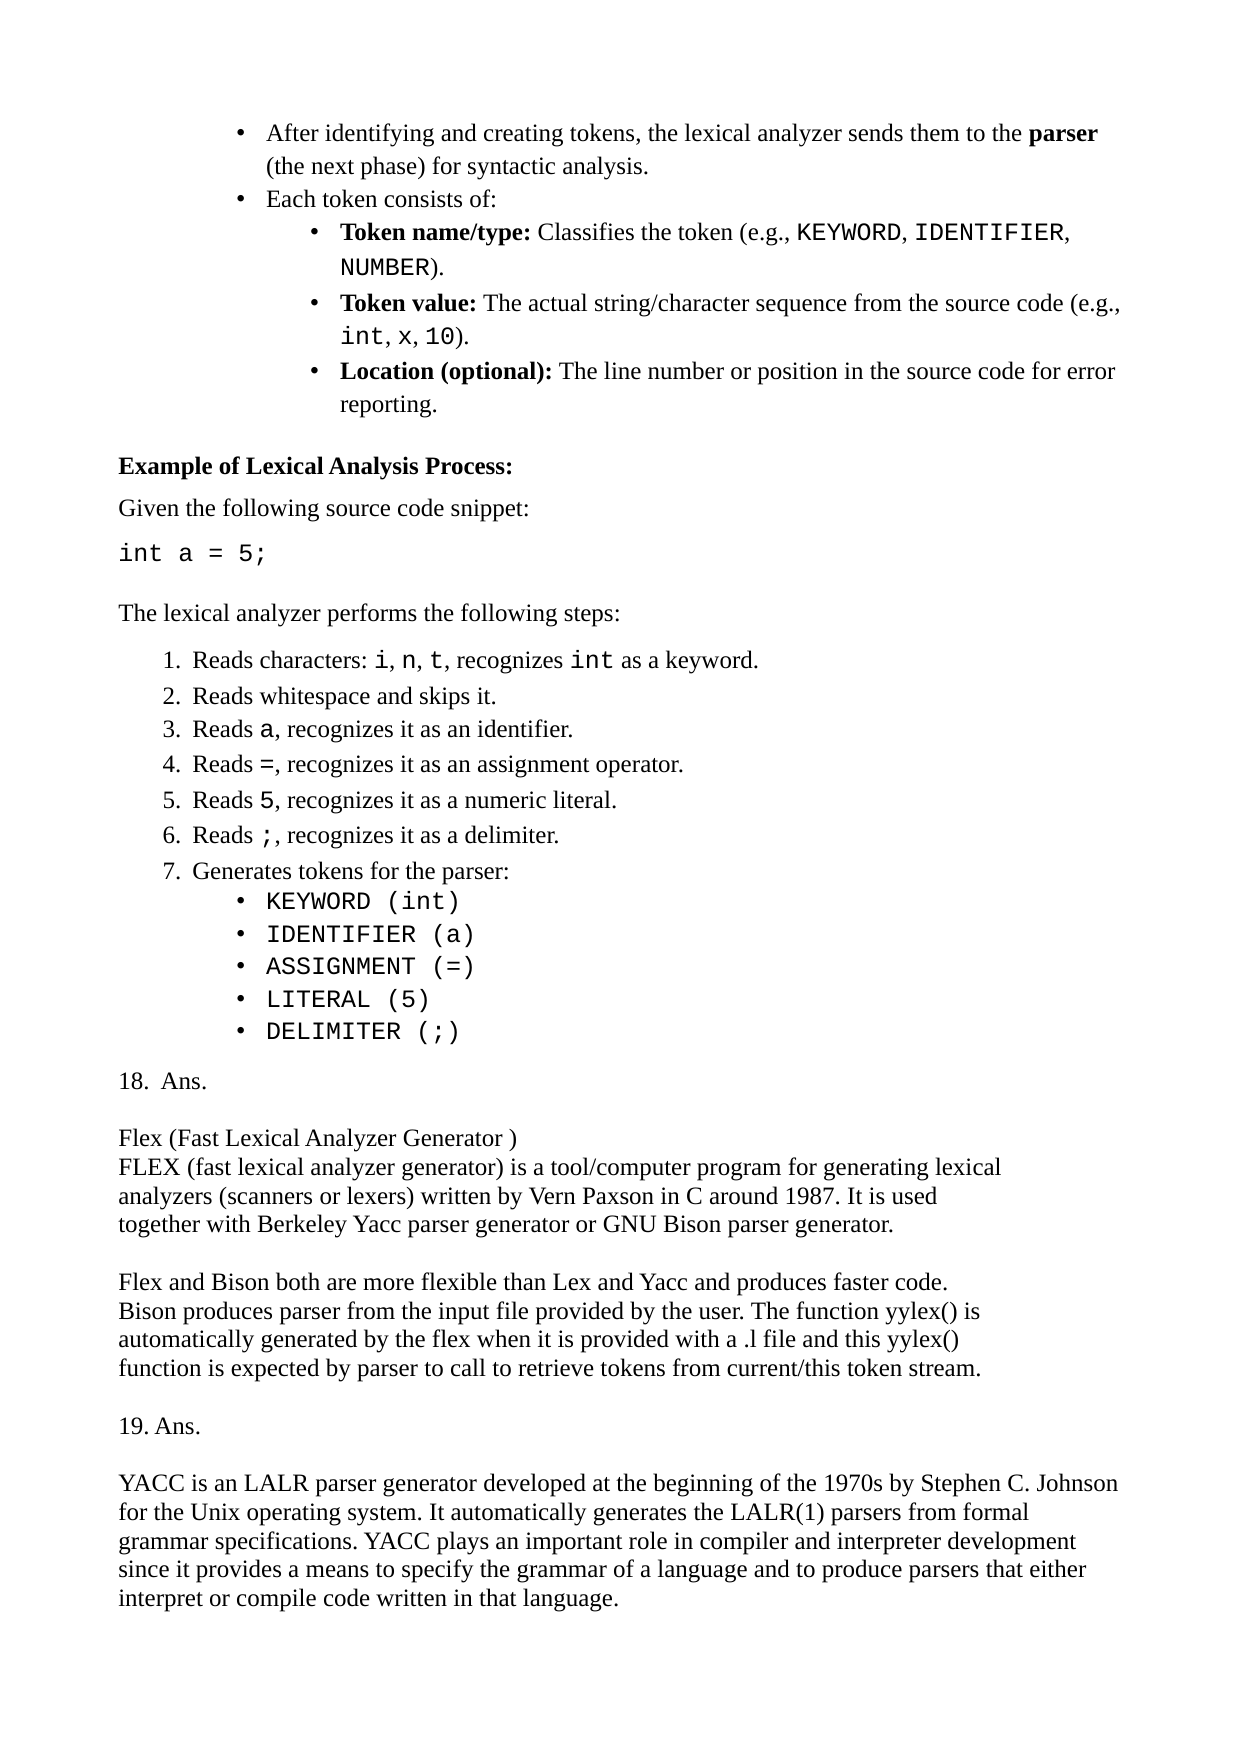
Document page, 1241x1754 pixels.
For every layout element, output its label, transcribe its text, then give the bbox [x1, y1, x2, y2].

text 18. Ans. [118, 1066, 1122, 1094]
text YACC is an LALR parser generator developed at the beginning of the 1970s by Stephen C. Johnson for the Unix operating system. It automatically generates the LALR(1) parsers from formal grammar specifications. YACC plays an important role in compiler and interpreter development since it provides a means to specify the grammar of a language and to produce parsers that either interpret or compile code written in that language. [118, 1468, 1122, 1612]
list After identifying and creating tokens, the lexical analyzer sends them to the parser (the next phase) for syntactic analysis. [236, 118, 1122, 180]
list Reads 5, recognizes it as a numeric literal. [162, 785, 1122, 816]
text The lexical analyzer performs the following steps: [118, 598, 1122, 627]
text Flex and Bison both are more flexible than Lex and Yacc and produces faster code. [118, 1267, 1122, 1296]
list Reads ;, recognizes it as a delimiter. [162, 820, 1122, 851]
list ASSIGNMENT (=) [236, 954, 1122, 982]
text automatically generated by the flex when it is provided with a .l file and this yylex() [118, 1324, 1122, 1353]
list IDENTIFIER (a) [236, 921, 1122, 949]
text Given the following source code snippet: [118, 493, 1122, 521]
text int a = 5; [118, 540, 1122, 568]
list LITERAL (5) [236, 986, 1122, 1014]
list Reads =, recognizes it as an assignment operator. [162, 749, 1122, 780]
list Reads whitespace and skips it. [162, 681, 1122, 710]
text function is expected by parser to call to retrieve tokens from current/this token stream. [118, 1353, 1122, 1382]
text Bison produces parser from the input file provided by the user. The function yylex() is [118, 1296, 1122, 1324]
text FLEX (fast lexical analyzer generator) is a tool/computer program for generating lexical [118, 1152, 1122, 1181]
list Generates tokens for the parser: [162, 856, 1122, 884]
text analyzers (scanners or lexers) written by Vern Paxson in C around 1987. It is used [118, 1181, 1122, 1209]
list Token value: The actual string/character sequence from the source code (e.g., int, x, 10). [310, 288, 1122, 352]
text Flex (Fast Lexical Analyzer Generator ) [118, 1123, 1122, 1152]
list Token name/type: Classifies the token (e.g., KEYWORD, IDENTIFIER, NUMBER). [310, 217, 1122, 283]
list Reads characters: i, n, t, recognizes int as a keyword. [162, 646, 1122, 676]
list DELIMITER (;) [236, 1019, 1122, 1047]
list Each token consists of: [236, 184, 1122, 213]
list KEYWORD (int) [236, 889, 1122, 917]
text together with Berkeley Yacc parser generator or GNU Bison parser generator. [118, 1209, 1122, 1238]
text 19. Ans. [118, 1411, 1122, 1439]
subtitle Example of Lexical Analysis Process: [118, 451, 1122, 480]
list Location (optional): The line number or position in the source code for error reporting. [310, 356, 1122, 418]
list Reads a, recognizes it as an identifier. [162, 714, 1122, 745]
